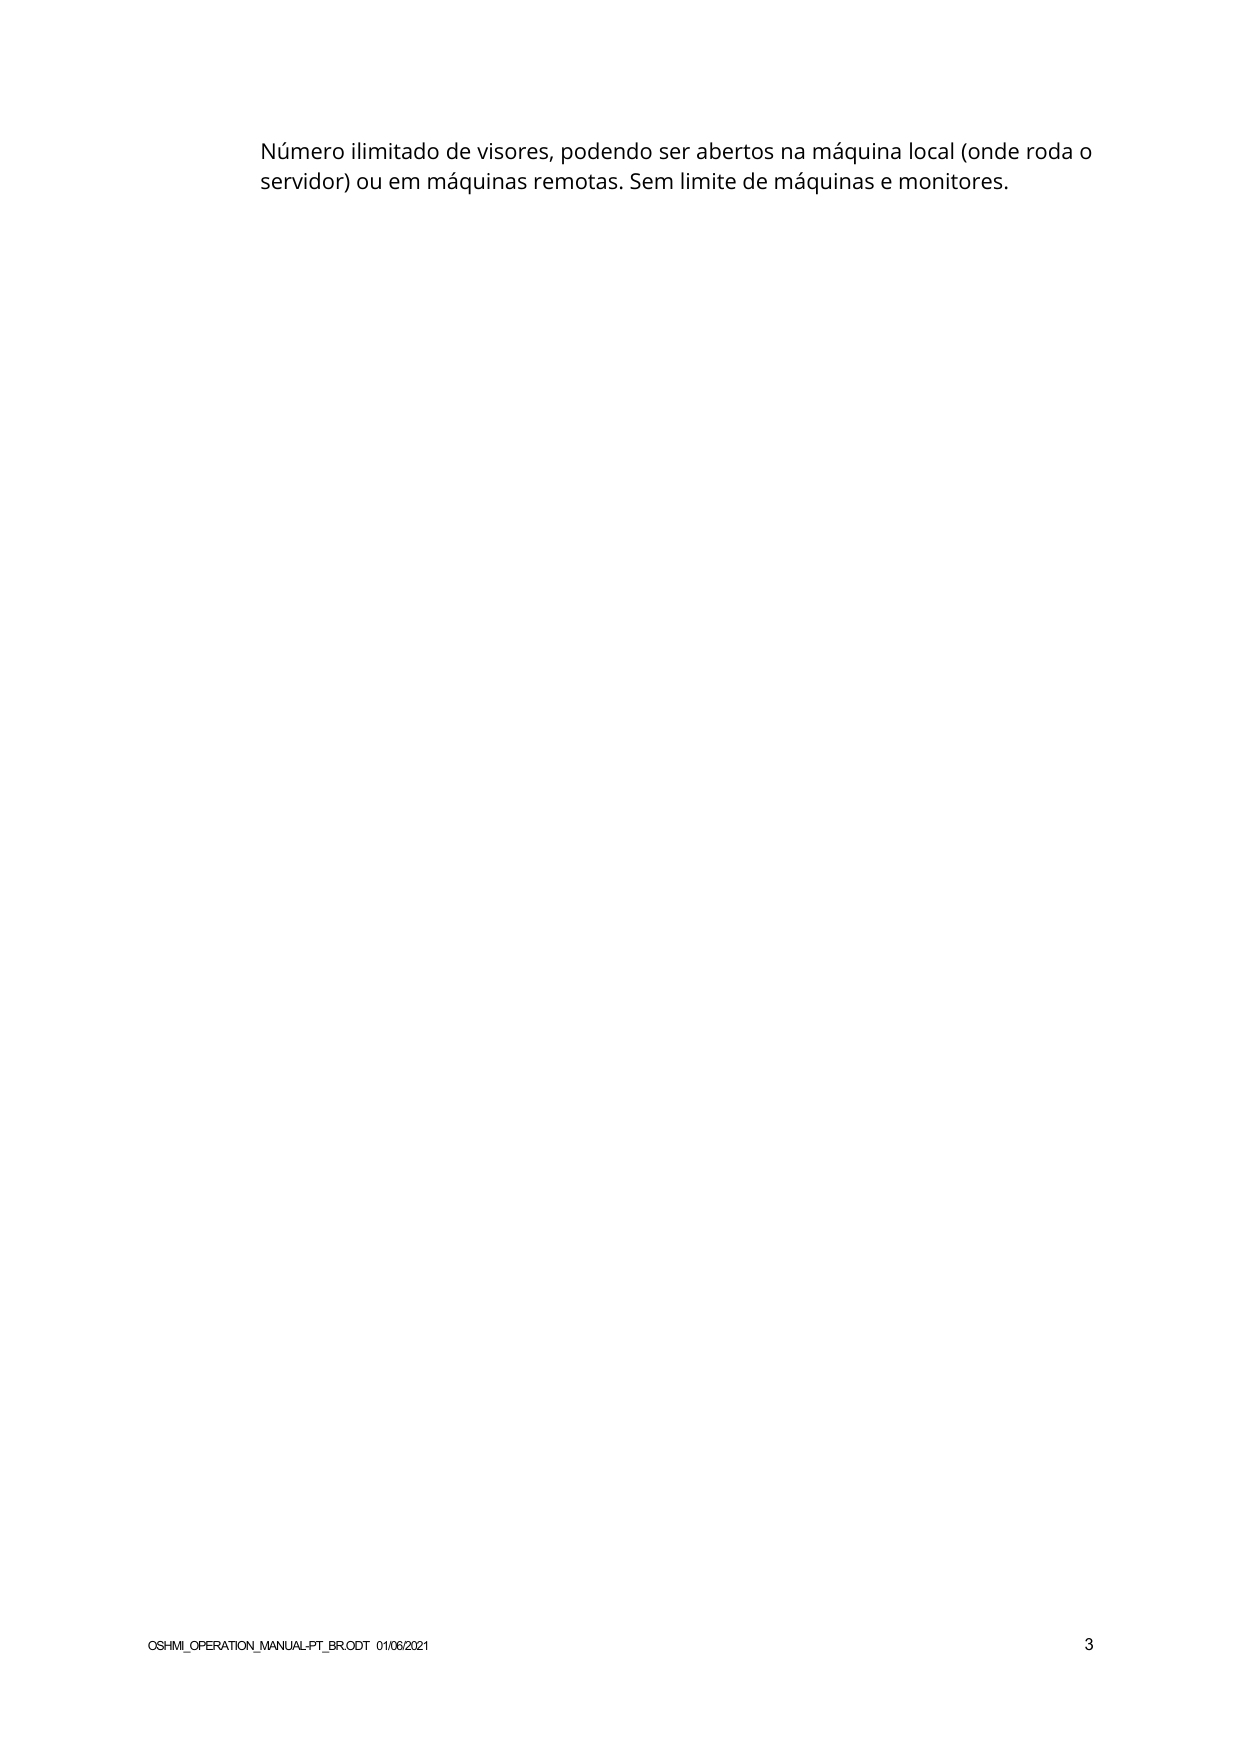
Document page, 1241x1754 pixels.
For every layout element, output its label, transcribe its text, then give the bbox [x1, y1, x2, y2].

text Número ilimitado de visores, podendo ser abertos na máquina local (onde roda o servidor) ou em máquinas remotas. Sem limite de máquinas e monitores. [260, 136, 1093, 195]
